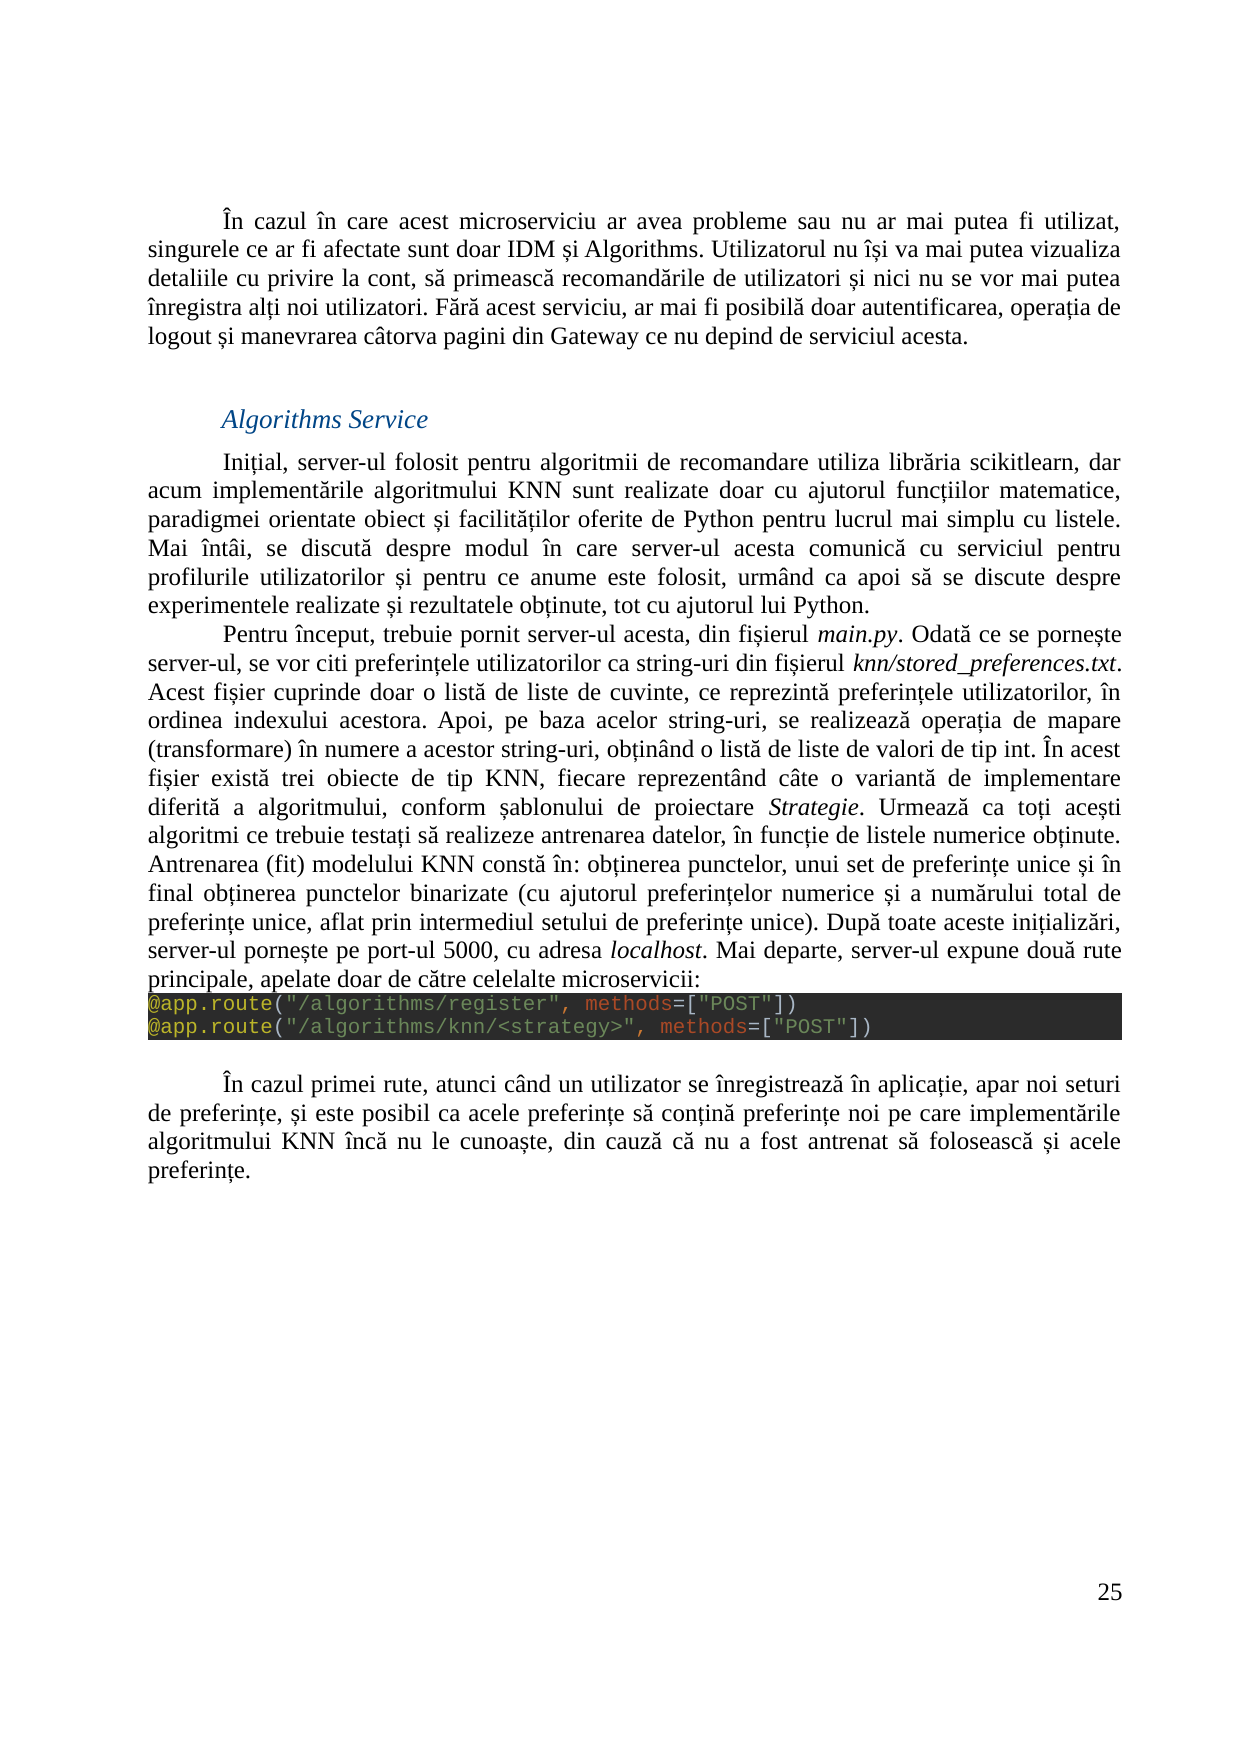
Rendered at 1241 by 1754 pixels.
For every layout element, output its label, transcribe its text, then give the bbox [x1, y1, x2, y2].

subtitle Algorithms Service [221, 403, 1122, 434]
text Inițial, server-ul folosit pentru algoritmii de recomandare utiliza librăria scikitlearn, dar acum implementările algoritmului KNN sunt realizate doar cu ajutorul funcțiilor matematice, paradigmei orientate obiect și facilităților oferite de Python pentru lucrul mai simplu cu listele. Mai întâi, se discută despre modul în care server-ul acesta comunică cu serviciul pentru profilurile utilizatorilor și pentru ce anume este folosit, urmând ca apoi să se discute despre experimentele realizate și rezultatele obținute, tot cu ajutorul lui Python. [148, 447, 1122, 619]
text În cazul în care acest microserviciu ar avea probleme sau nu ar mai putea fi utilizat, singurele ce ar fi afectate sunt doar IDM și Algorithms. Utilizatorul nu își va mai putea vizualiza detaliile cu privire la cont, să primească recomandările de utilizatori și nici nu se vor mai putea înregistra alți noi utilizatori. Fără acest serviciu, ar mai fi posibilă doar autentificarea, operația de logout și manevrarea câtorva pagini din Gateway ce nu depind de serviciul acesta. [148, 206, 1122, 349]
text @app.route("/algorithms/register", methods=["POST"]) [148, 993, 1122, 1017]
text Pentru început, trebuie pornit server-ul acesta, din fișierul main.py. Odată ce se pornește server-ul, se vor citi preferințele utilizatorilor ca string-uri din fișierul knn/stored_preferences.txt. Acest fișier cuprinde doar o listă de liste de cuvinte, ce reprezintă preferințele utilizatorilor, în ordinea indexului acestora. Apoi, pe baza acelor string-uri, se realizează operația de mapare (transformare) în numere a acestor string-uri, obținând o listă de liste de valori de tip int. În acest fișier există trei obiecte de tip KNN, fiecare reprezentând câte o variantă de implementare diferită a algoritmului, conform șablonului de proiectare Strategie. Urmează ca toți acești algoritmi ce trebuie testați să realizeze antrenarea datelor, în funcție de listele numerice obținute. Antrenarea (fit) modelului KNN constă în: obținerea punctelor, unui set de preferințe unice și în final obținerea punctelor binarizate (cu ajutorul preferințelor numerice și a numărului total de preferințe unice, aflat prin intermediul setului de preferințe unice). După toate aceste inițializări, server-ul pornește pe port-ul 5000, cu adresa localhost. Mai departe, server-ul expune două rute principale, apelate doar de către celelalte microservicii: [148, 619, 1122, 993]
text @app.route("/algorithms/knn/<strategy>", methods=["POST"]) [148, 1017, 1122, 1040]
text În cazul primei rute, atunci când un utilizator se înregistrează în aplicație, apar noi seturi de preferințe, și este posibil ca acele preferințe să conțină preferințe noi pe care implementările algoritmului KNN încă nu le cunoaște, din cauză că nu a fost antrenat să folosească și acele preferințe. [148, 1069, 1122, 1184]
